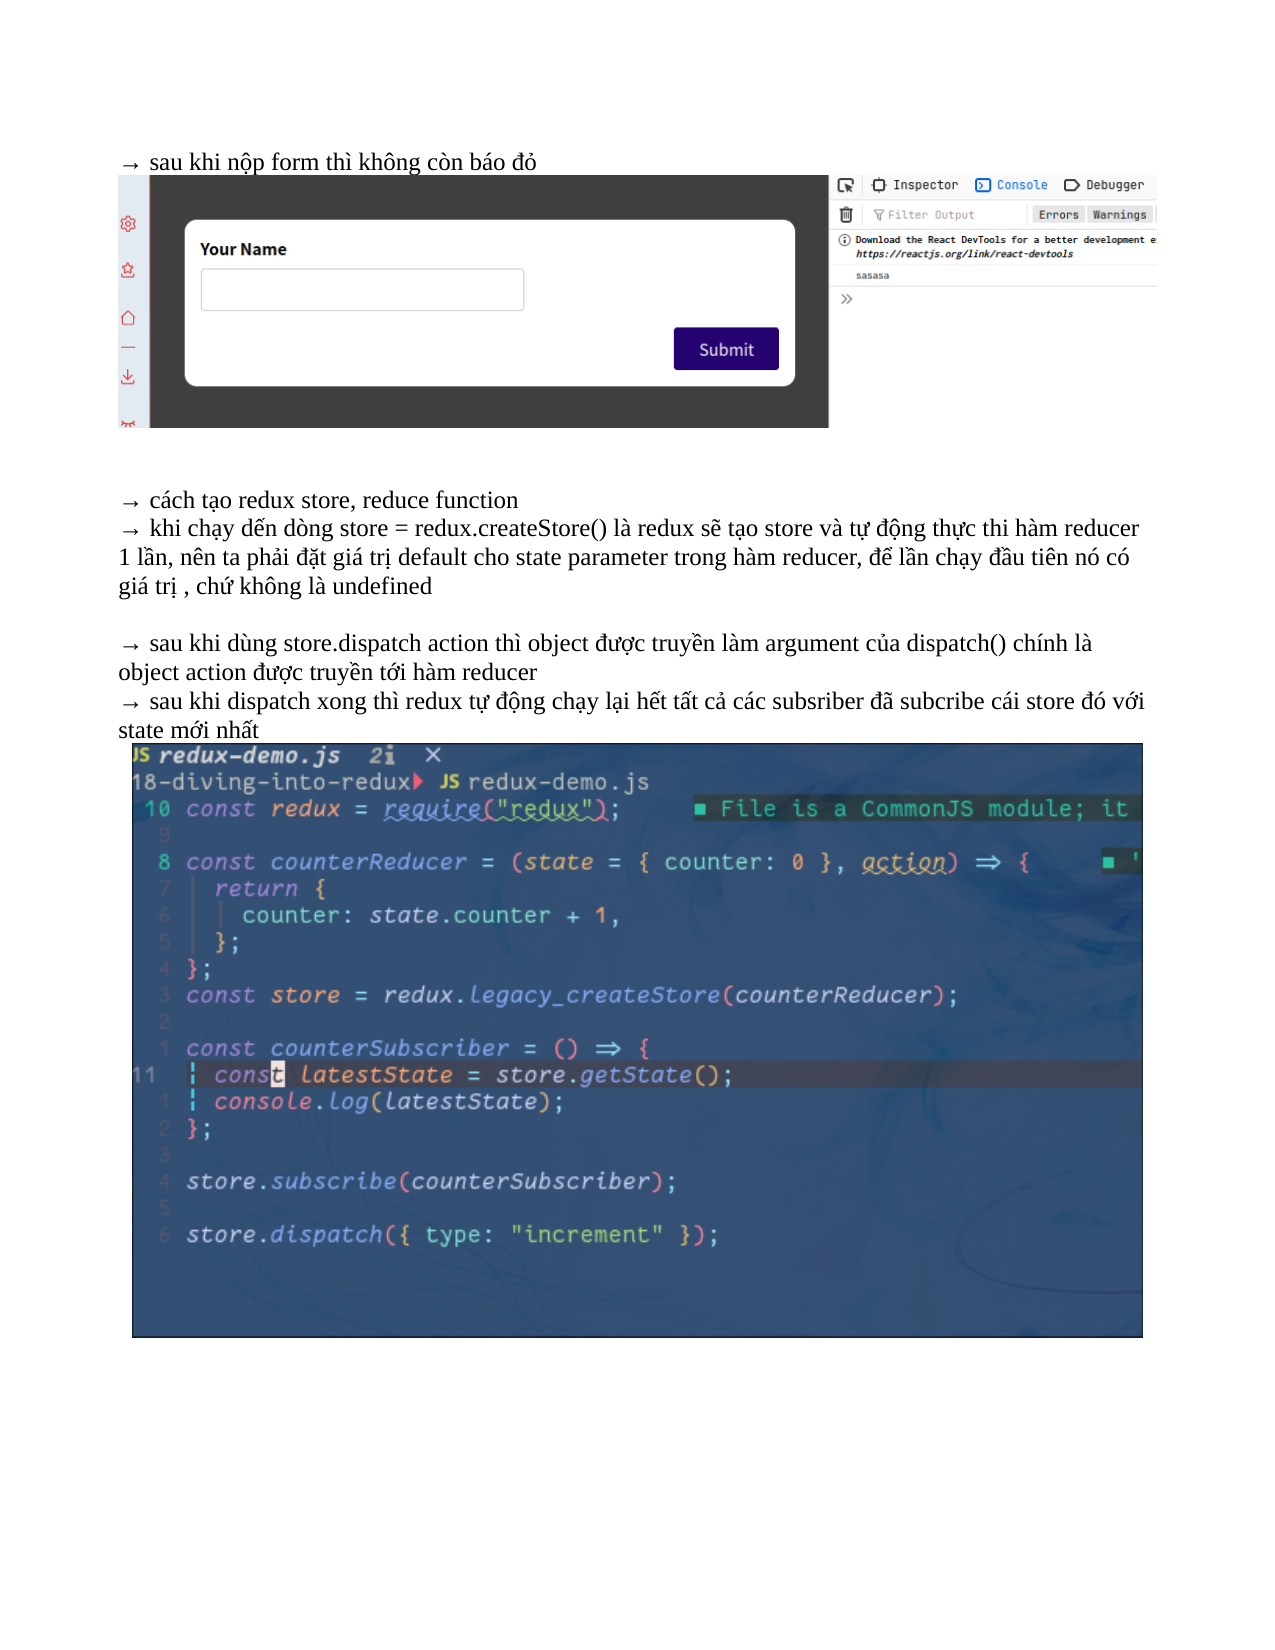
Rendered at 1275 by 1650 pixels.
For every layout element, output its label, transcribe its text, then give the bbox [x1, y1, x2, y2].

text → sau khi dispatch xong thì redux tự động chạy lại hết tất cả các subsriber đã subcribe cái store đó với state mới nhất [118, 686, 1157, 743]
text → cách tạo redux store, reduce function [118, 485, 1157, 513]
text → sau khi dùng store.dispatch action thì object được truyền làm argument của dispatch() chính là object action được truyền tới hàm reducer [118, 628, 1157, 686]
picture [118, 175, 1157, 428]
text → khi chạy dến dòng store = redux.createStore() là redux sẽ tạo store và tự động thực thi hàm reducer 1 lần, nên ta phải đặt giá trị default cho state parameter trong hàm reducer, để lần chạy đầu tiên nó có giá trị , chứ không là undefined [118, 513, 1157, 600]
text → sau khi nộp form thì không còn báo đỏ [118, 147, 1157, 175]
picture [132, 743, 1143, 1338]
